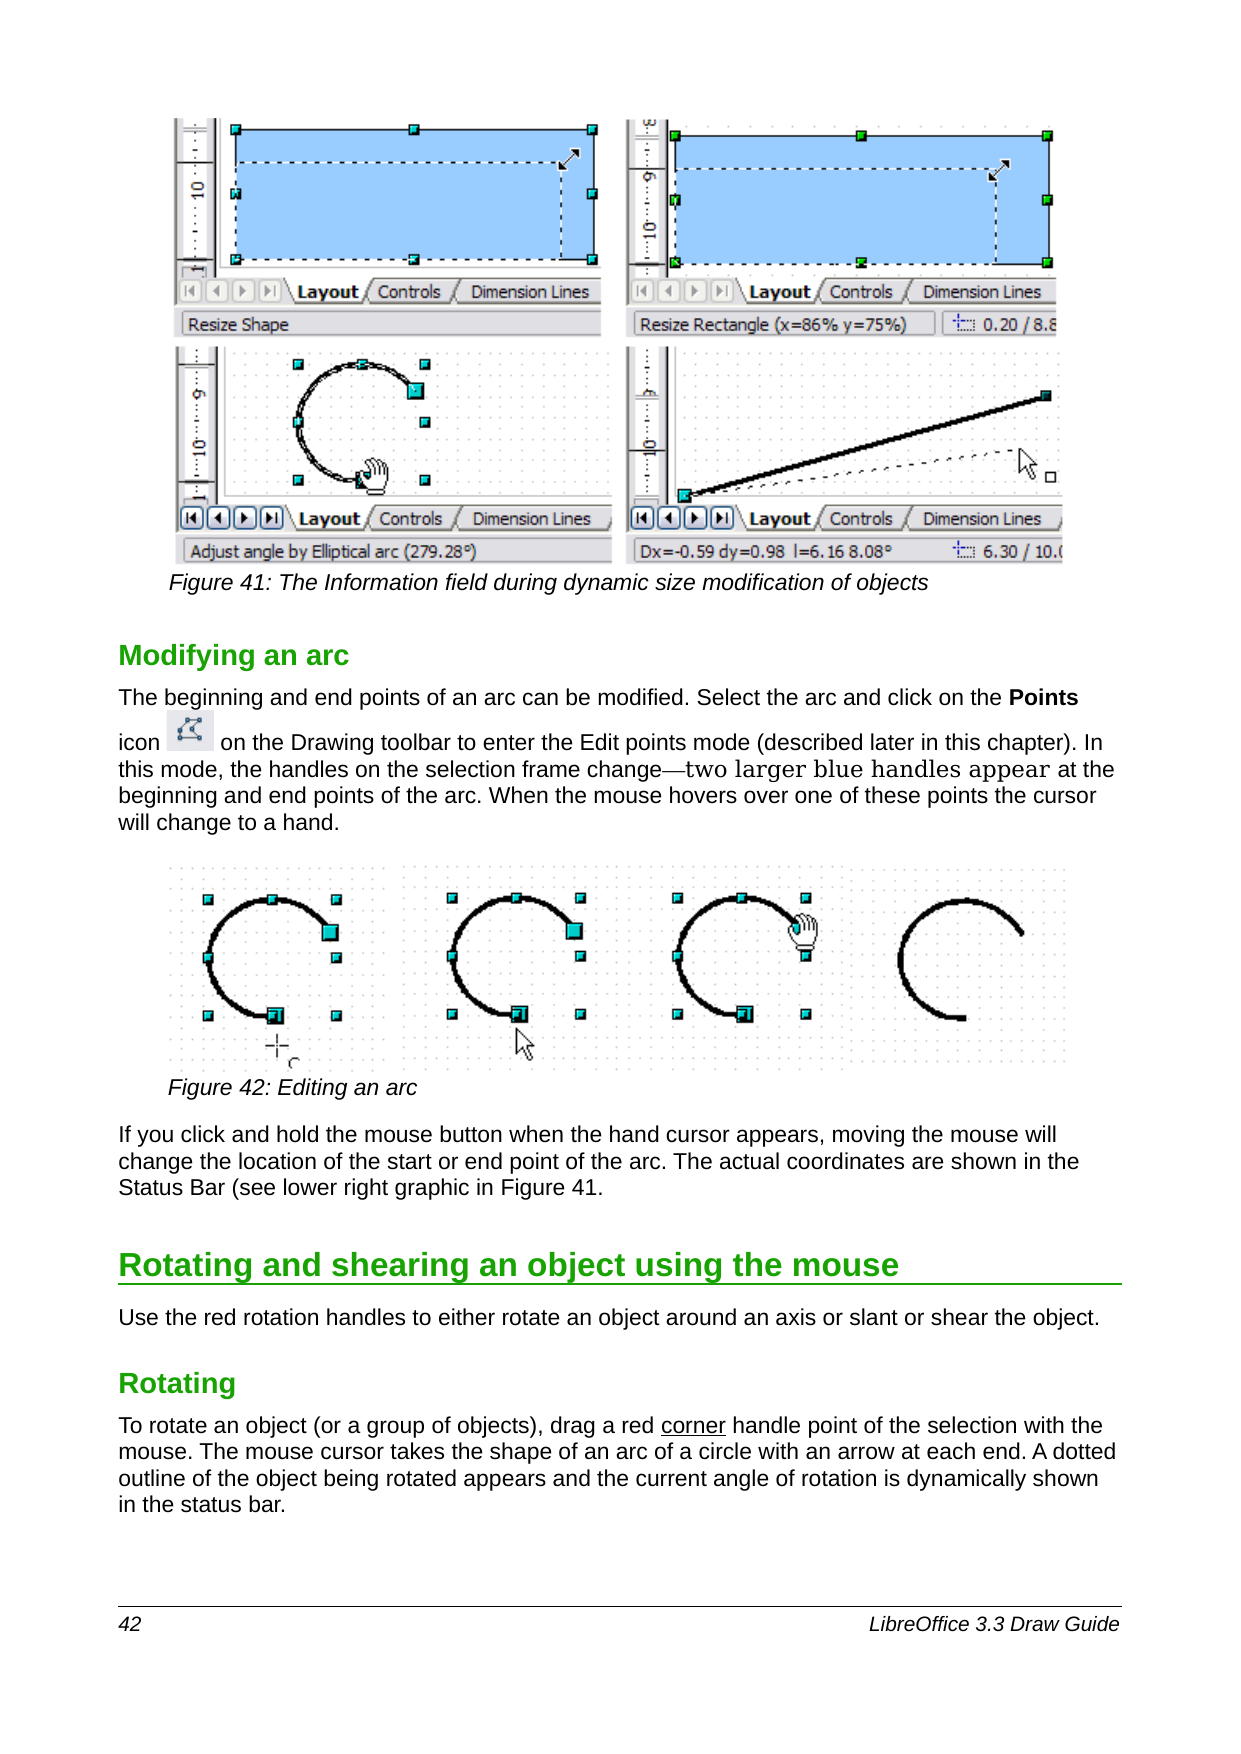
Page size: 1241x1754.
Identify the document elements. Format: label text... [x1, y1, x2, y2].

subtitle Modifying an arc [118, 638, 1122, 671]
text Figure 42: Editing an arc [168, 1075, 1072, 1101]
picture [166, 710, 214, 751]
subtitle Rotating [118, 1366, 1122, 1399]
text Use the red rotation handles to either rotate an object around an axis or slant or shear the object. [118, 1304, 1122, 1330]
text If you click and hold the mouse button when the hand cursor appears, moving the mouse will change the location of the start or end point of the arc. The actual coordinates are shown in the Status Bar (see lower right graphic in Figure 41. [118, 1121, 1122, 1200]
text The beginning and end points of an arc can be modified. Select the arc and click on the Points icon on the Drawing toolbar to enter the Edit points mode (described later in this chapter). In this mode, the handles on the selection frame change—two larger blue handles appear at the beginning and end points of the arc. When the mouse hovers over one of these points the cursor will change to a hand. [118, 683, 1122, 835]
picture [167, 860, 1073, 1075]
picture [168, 118, 1072, 569]
text To rotate an object (or a group of objects), drag a red corner handle point of the selection with the mouse. The mouse cursor takes the shape of an arc of a circle with an arrow at each end. A dotted outline of the object being rotated appears and the current angle of rotation is dynamically shown in the status bar. [118, 1412, 1122, 1517]
text Figure 41: The Information field during dynamic size modification of objects [168, 569, 1072, 595]
subtitle Rotating and shearing an object using the mouse [118, 1245, 1122, 1283]
